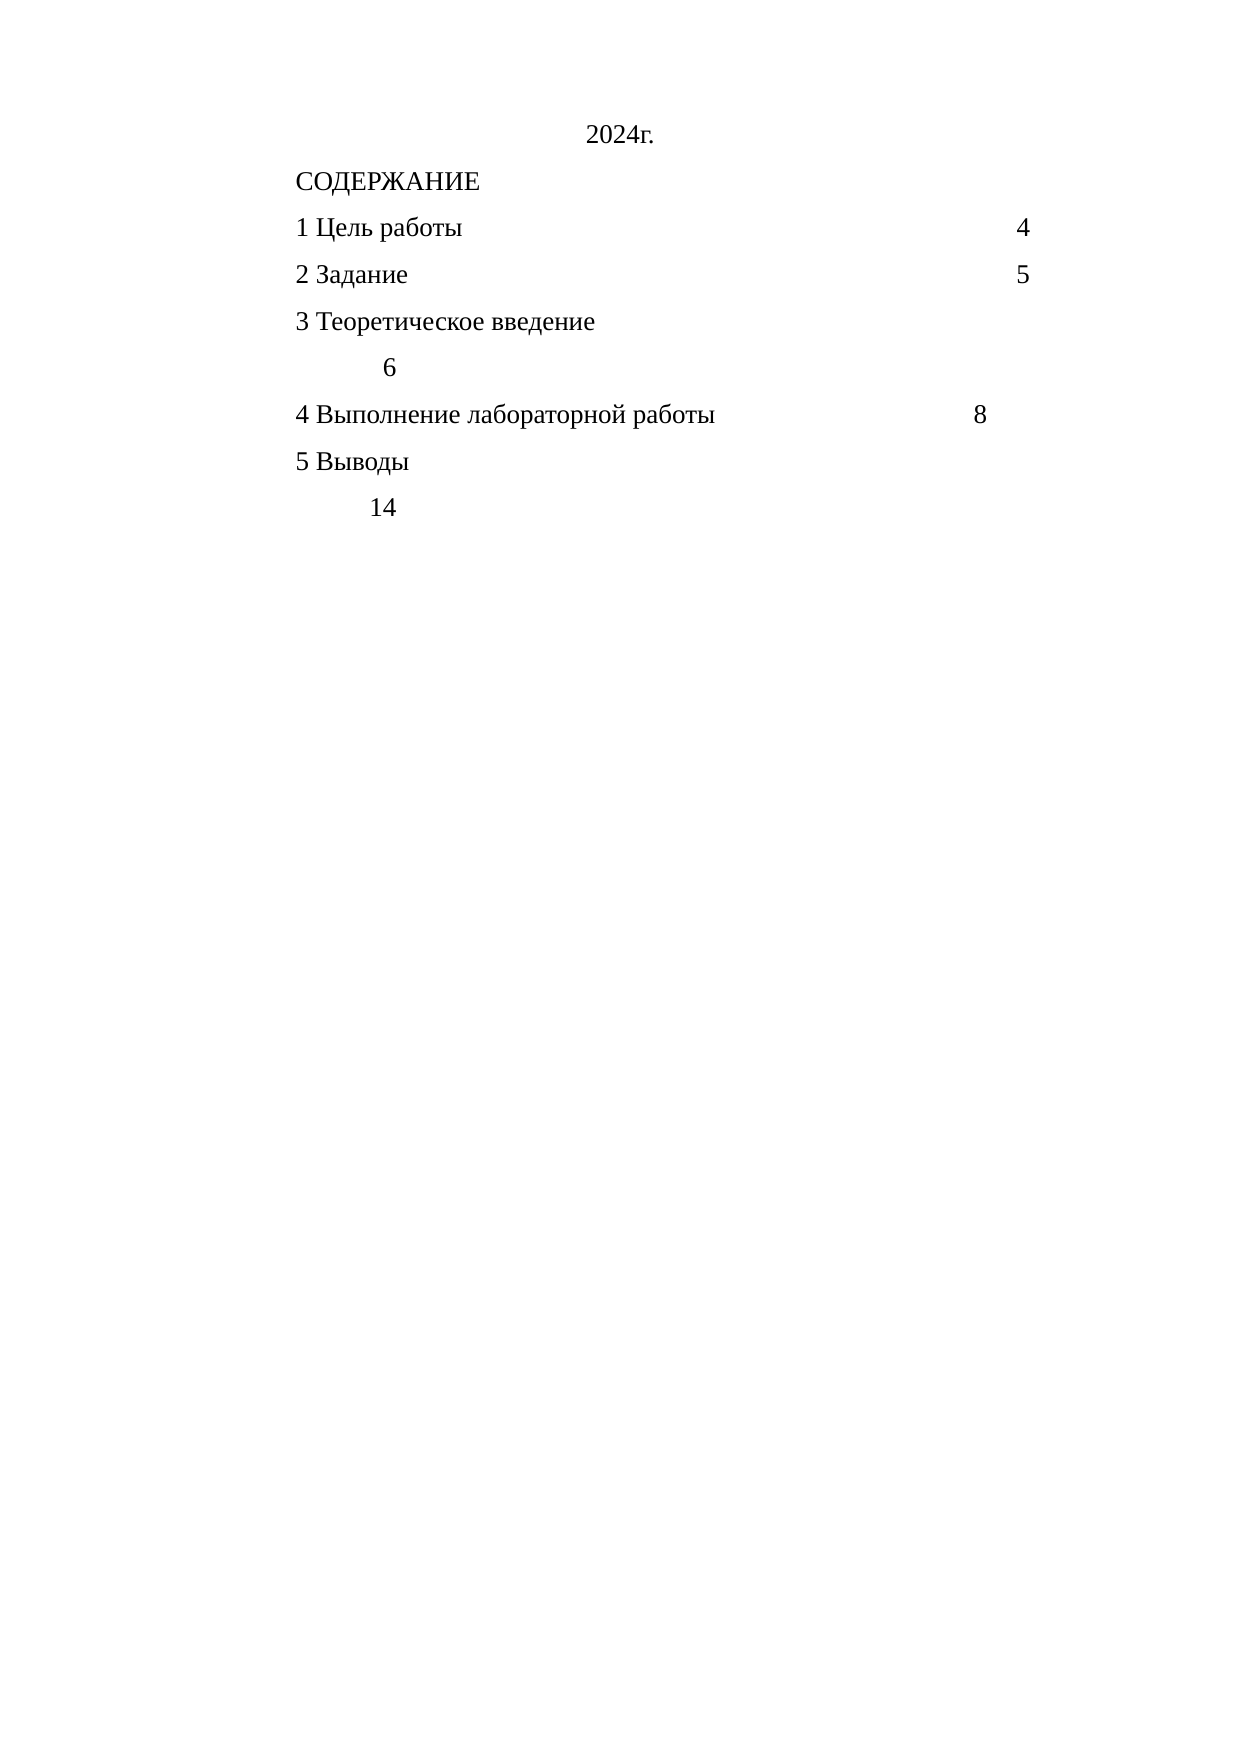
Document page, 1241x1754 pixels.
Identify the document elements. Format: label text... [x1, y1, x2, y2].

text 4 Выполнение лабораторной работы 8 [295, 398, 1033, 429]
text 3 Теоретическое введение 6 [295, 305, 1033, 383]
text СОДЕРЖАНИЕ [295, 165, 1033, 196]
text 5 Выводы 14 [295, 445, 1033, 523]
text 1 Цель работы 4 [295, 211, 1033, 243]
text 2024г. [118, 118, 1122, 149]
text 2 Задание 5 [295, 258, 1033, 289]
